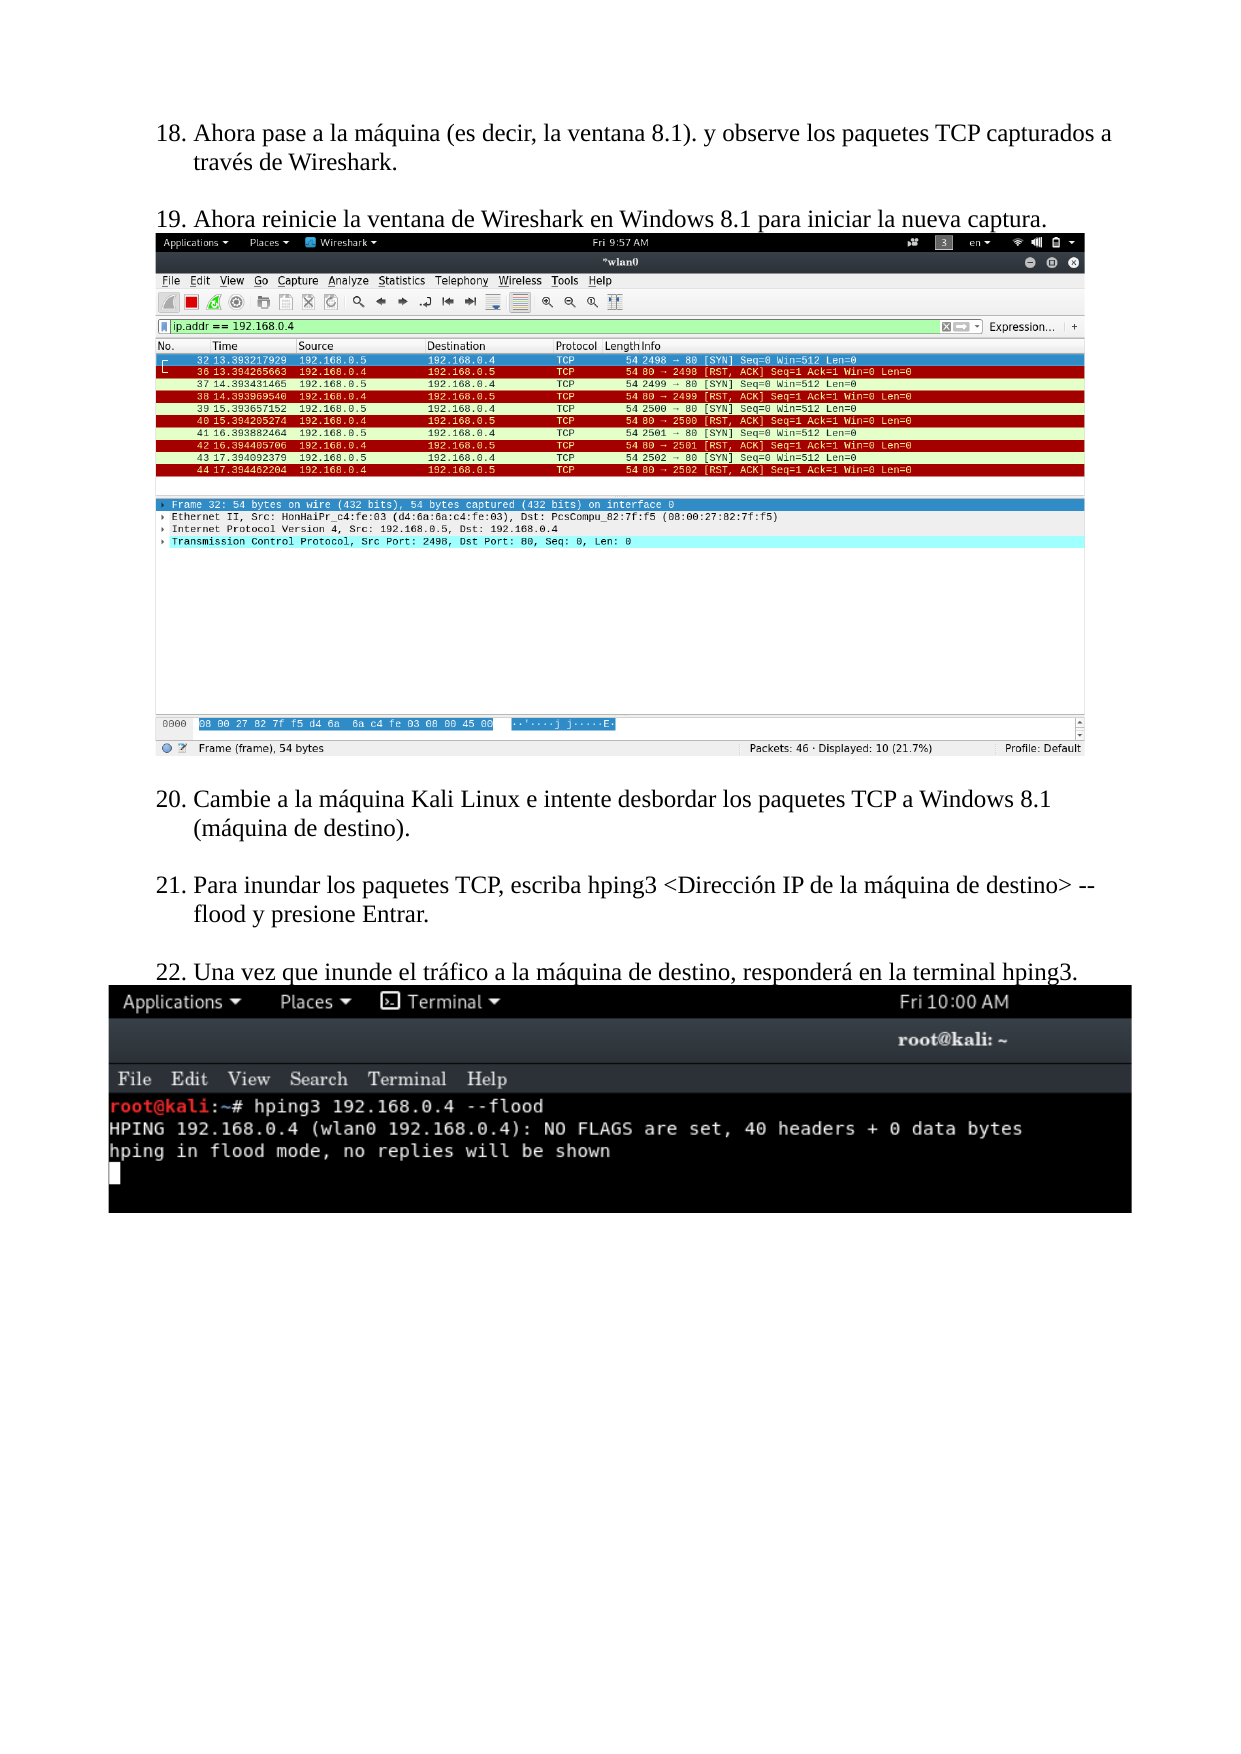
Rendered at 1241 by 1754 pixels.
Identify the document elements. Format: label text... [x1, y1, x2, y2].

list Para inundar los paquetes TCP, escriba hping3 <Dirección IP de la máquina de destino> --flood y presione Entrar. [156, 870, 1122, 928]
list Cambie a la máquina Kali Linux e intente desbordar los paquetes TCP a Windows 8.1 (máquina de destino). [156, 784, 1122, 842]
list Ahora reinicie la ventana de Wireshark en Windows 8.1 para iniciar la nueva captura. [156, 204, 1122, 233]
list Una vez que inunde el tráfico a la máquina de destino, responderá en la terminal hping3. [156, 957, 1122, 985]
picture [155, 233, 1085, 756]
list Ahora pase a la máquina (es decir, la ventana 8.1). y observe los paquetes TCP capturados a través de Wireshark. [156, 118, 1122, 176]
